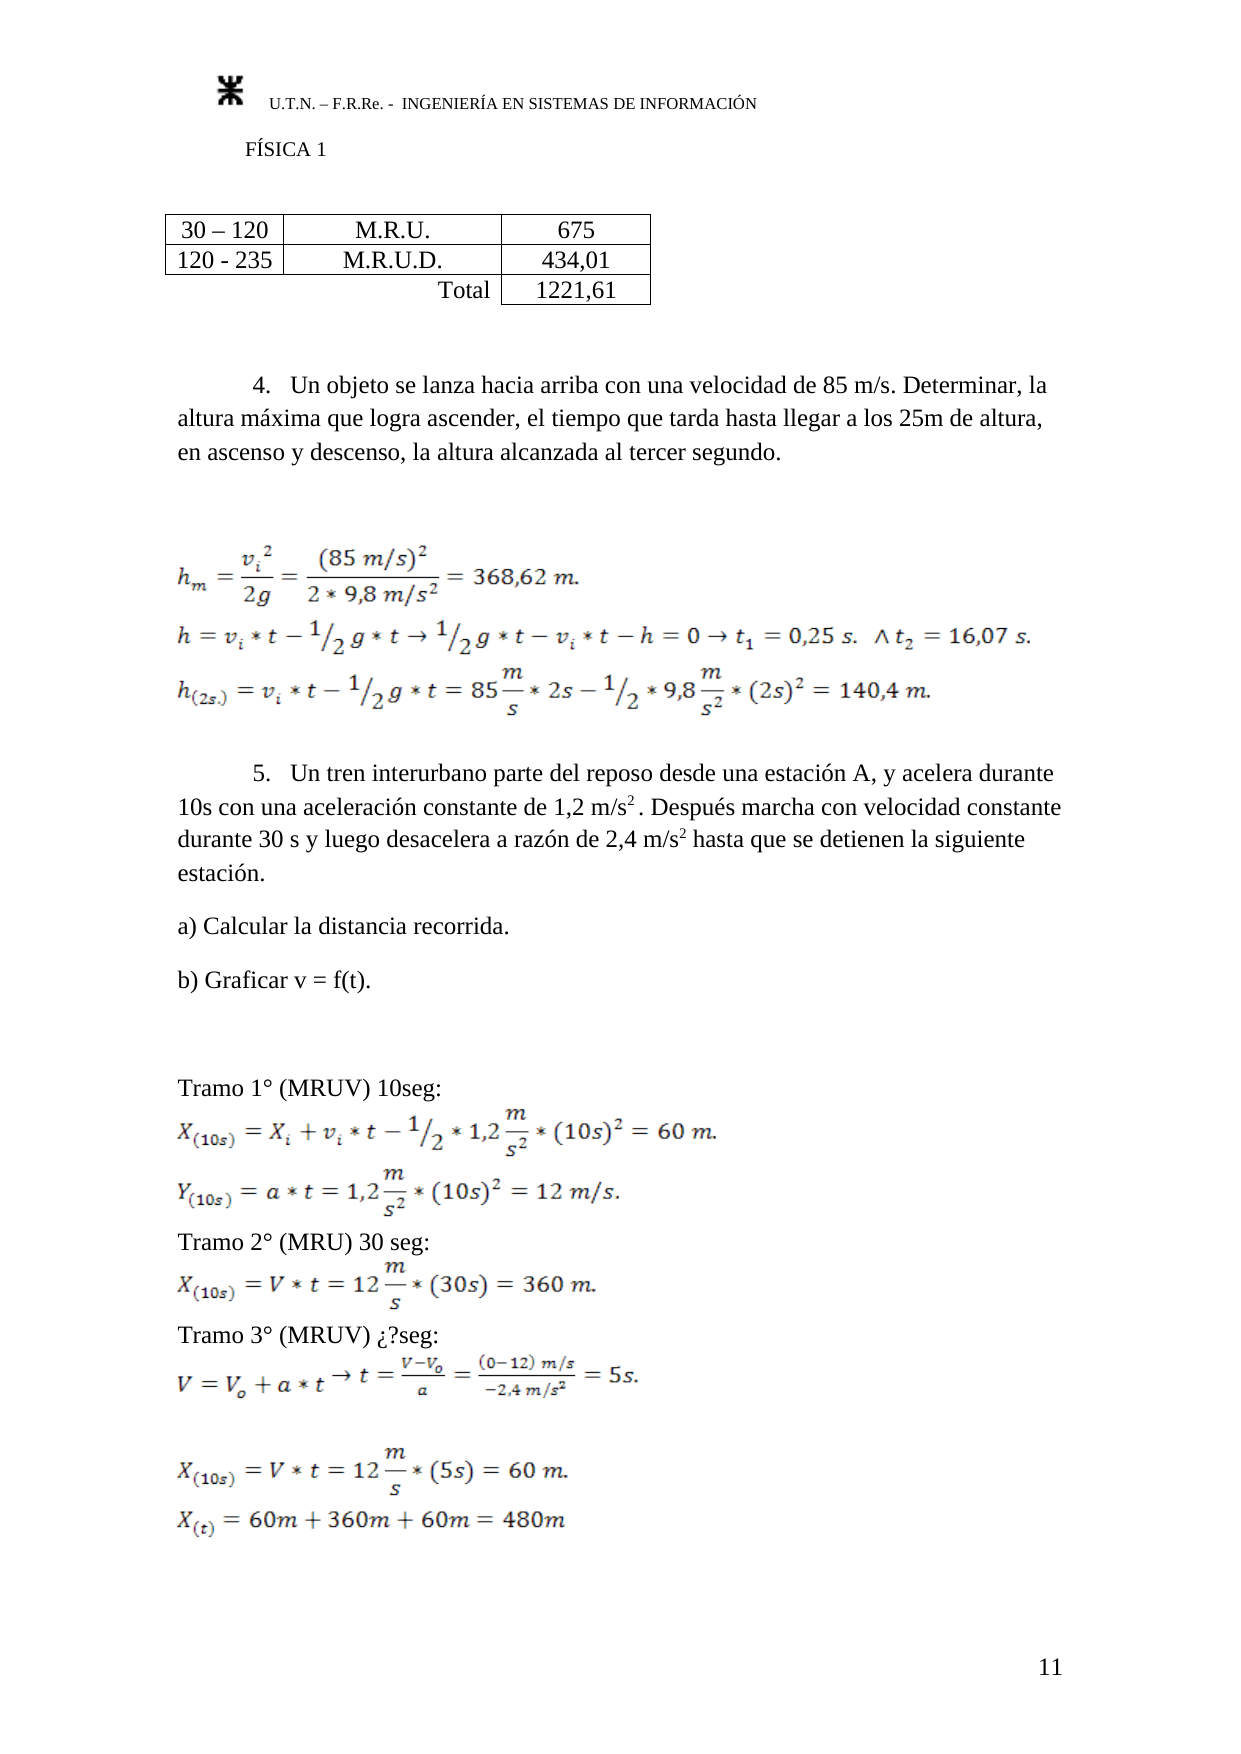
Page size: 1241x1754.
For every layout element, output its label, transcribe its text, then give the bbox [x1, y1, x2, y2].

picture [177, 1445, 568, 1502]
picture [177, 1506, 565, 1544]
picture [177, 1370, 326, 1405]
text b) Graficar v = f(t). [177, 965, 1063, 994]
table_cell 120 - 235 [166, 245, 283, 274]
table_cell 675 [502, 215, 650, 244]
text Tramo 1° (MRUV) 10seg: [177, 1073, 1063, 1102]
picture [177, 1166, 620, 1223]
text Tramo 3° (MRUV) ¿?seg: [177, 1320, 1063, 1349]
text Tramo 2° (MRU) 30 seg: [177, 1227, 1063, 1256]
table_cell 1221,61 [502, 275, 650, 303]
table_cell Total [284, 275, 501, 303]
table_cell [165, 275, 284, 303]
text a) Calcular la distancia recorrida. [177, 911, 1063, 940]
table_cell 434,01 [502, 245, 650, 274]
text 5. Un tren interurbano parte del reposo desde una estación A, y acelera durante 10s con una aceleración constante de 1,2 m/s2 . Después marcha con velocidad constante durante 30 s y luego desacelera a razón de 2,4 m/s2 hasta que se detienen la siguiente estación. [177, 758, 1063, 886]
text 4. Un objeto se lanza hacia arriba con una velocidad de 85 m/s. Determinar, la altura máxima que logra ascender, el tiempo que tarda hasta llegar a los 25m de altura, en ascenso y descenso, la altura alcanzada al tercer segundo. [177, 371, 1063, 465]
picture [177, 617, 1030, 661]
table_cell M.R.U. [284, 215, 501, 244]
picture [332, 1353, 640, 1405]
picture [177, 1106, 717, 1163]
picture [177, 665, 930, 722]
table_cell M.R.U.D. [284, 245, 501, 274]
picture [177, 1260, 596, 1316]
table_cell 30 – 120 [166, 215, 283, 244]
picture [177, 544, 579, 613]
